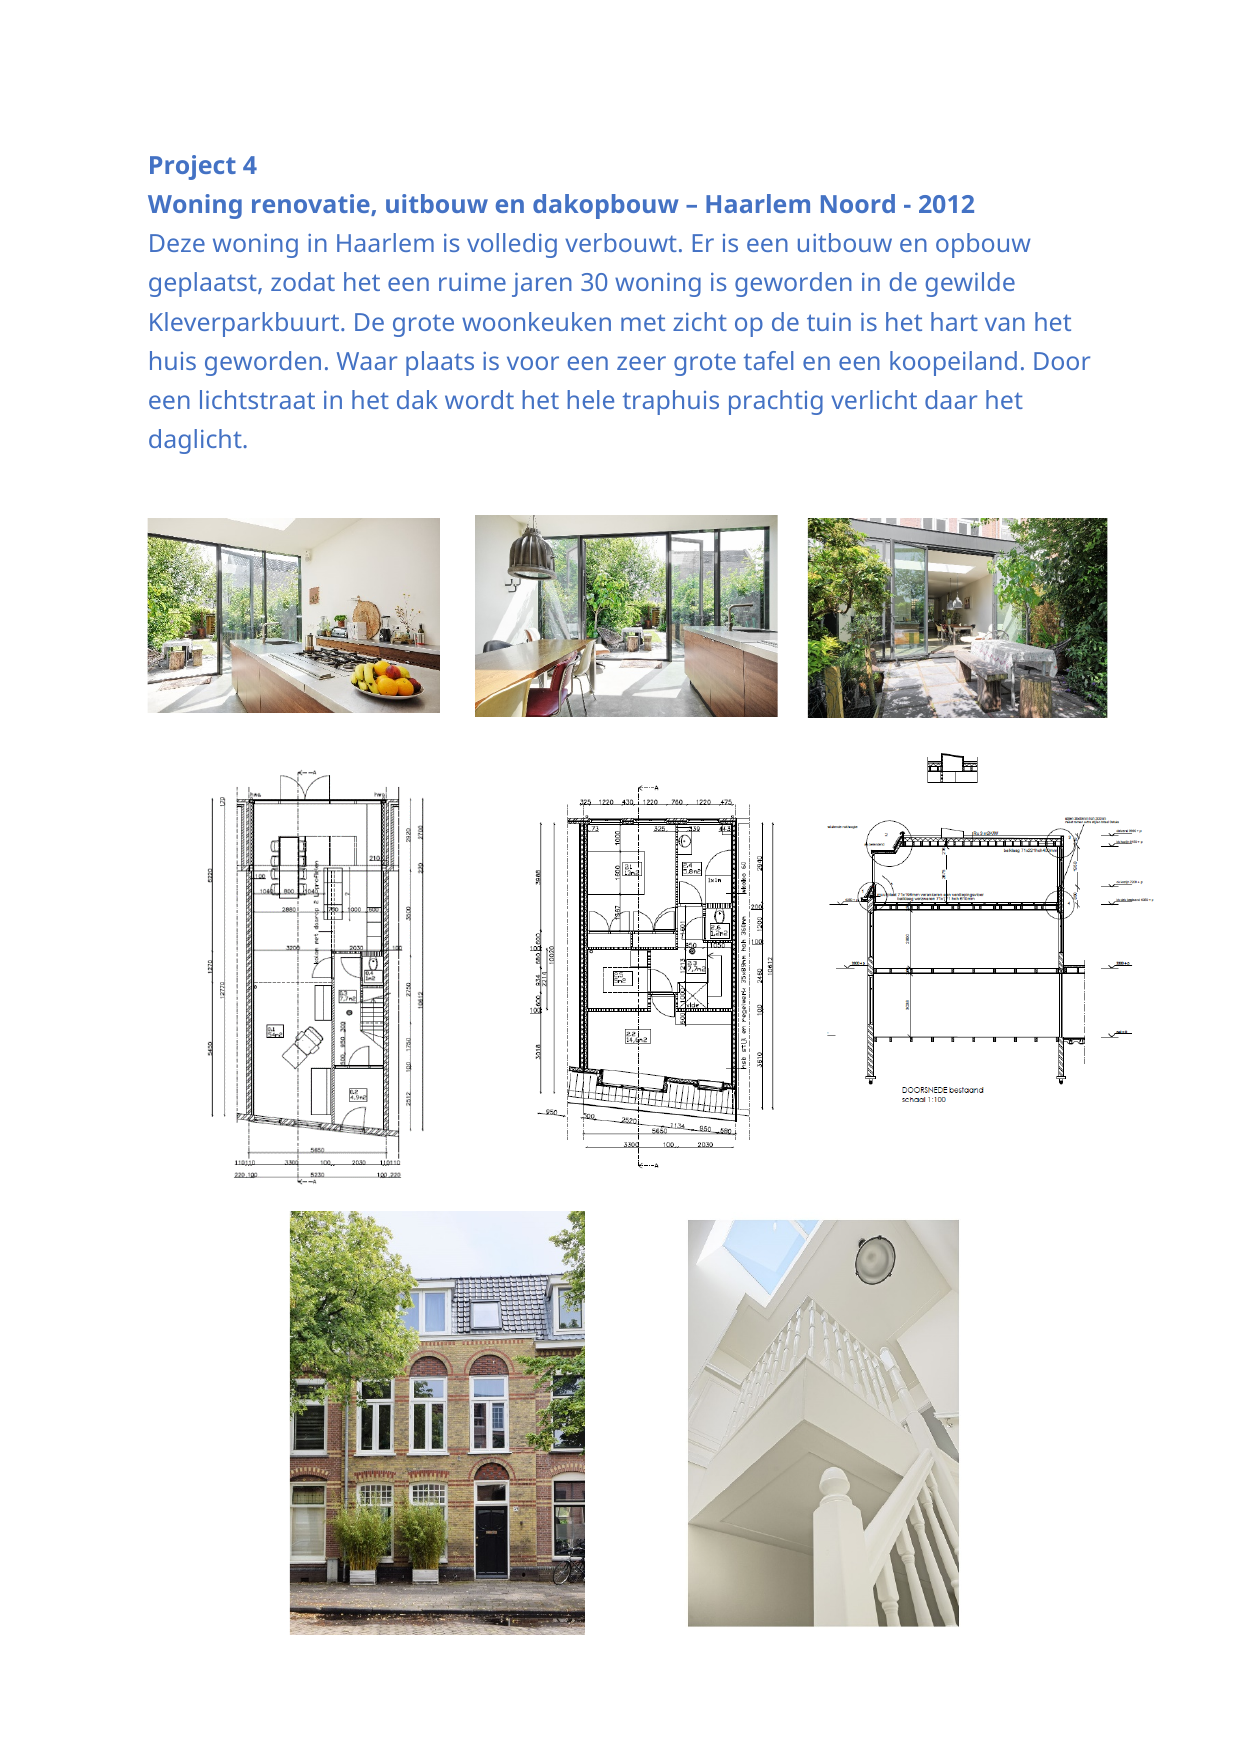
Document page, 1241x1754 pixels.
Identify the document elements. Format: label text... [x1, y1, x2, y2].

text Woning renovatie, uitbouw en dakopbouw – Haarlem Noord - 2012 [148, 187, 1093, 221]
text Deze woning in Haarlem is volledig verbouwt. Er is een uitbouw en opbouw geplaatst, zodat het een ruime jaren 30 woning is geworden in de gewilde Kleverparkbuurt. De grote woonkeuken met zicht op de tuin is het hart van het huis geworden. Waar plaats is voor een zeer grote tafel en een koopeiland. Door een lichtstraat in het dak wordt het hele traphuis prachtig verlicht daar het daglicht. [148, 226, 1093, 456]
text Project 4 [148, 148, 1093, 182]
